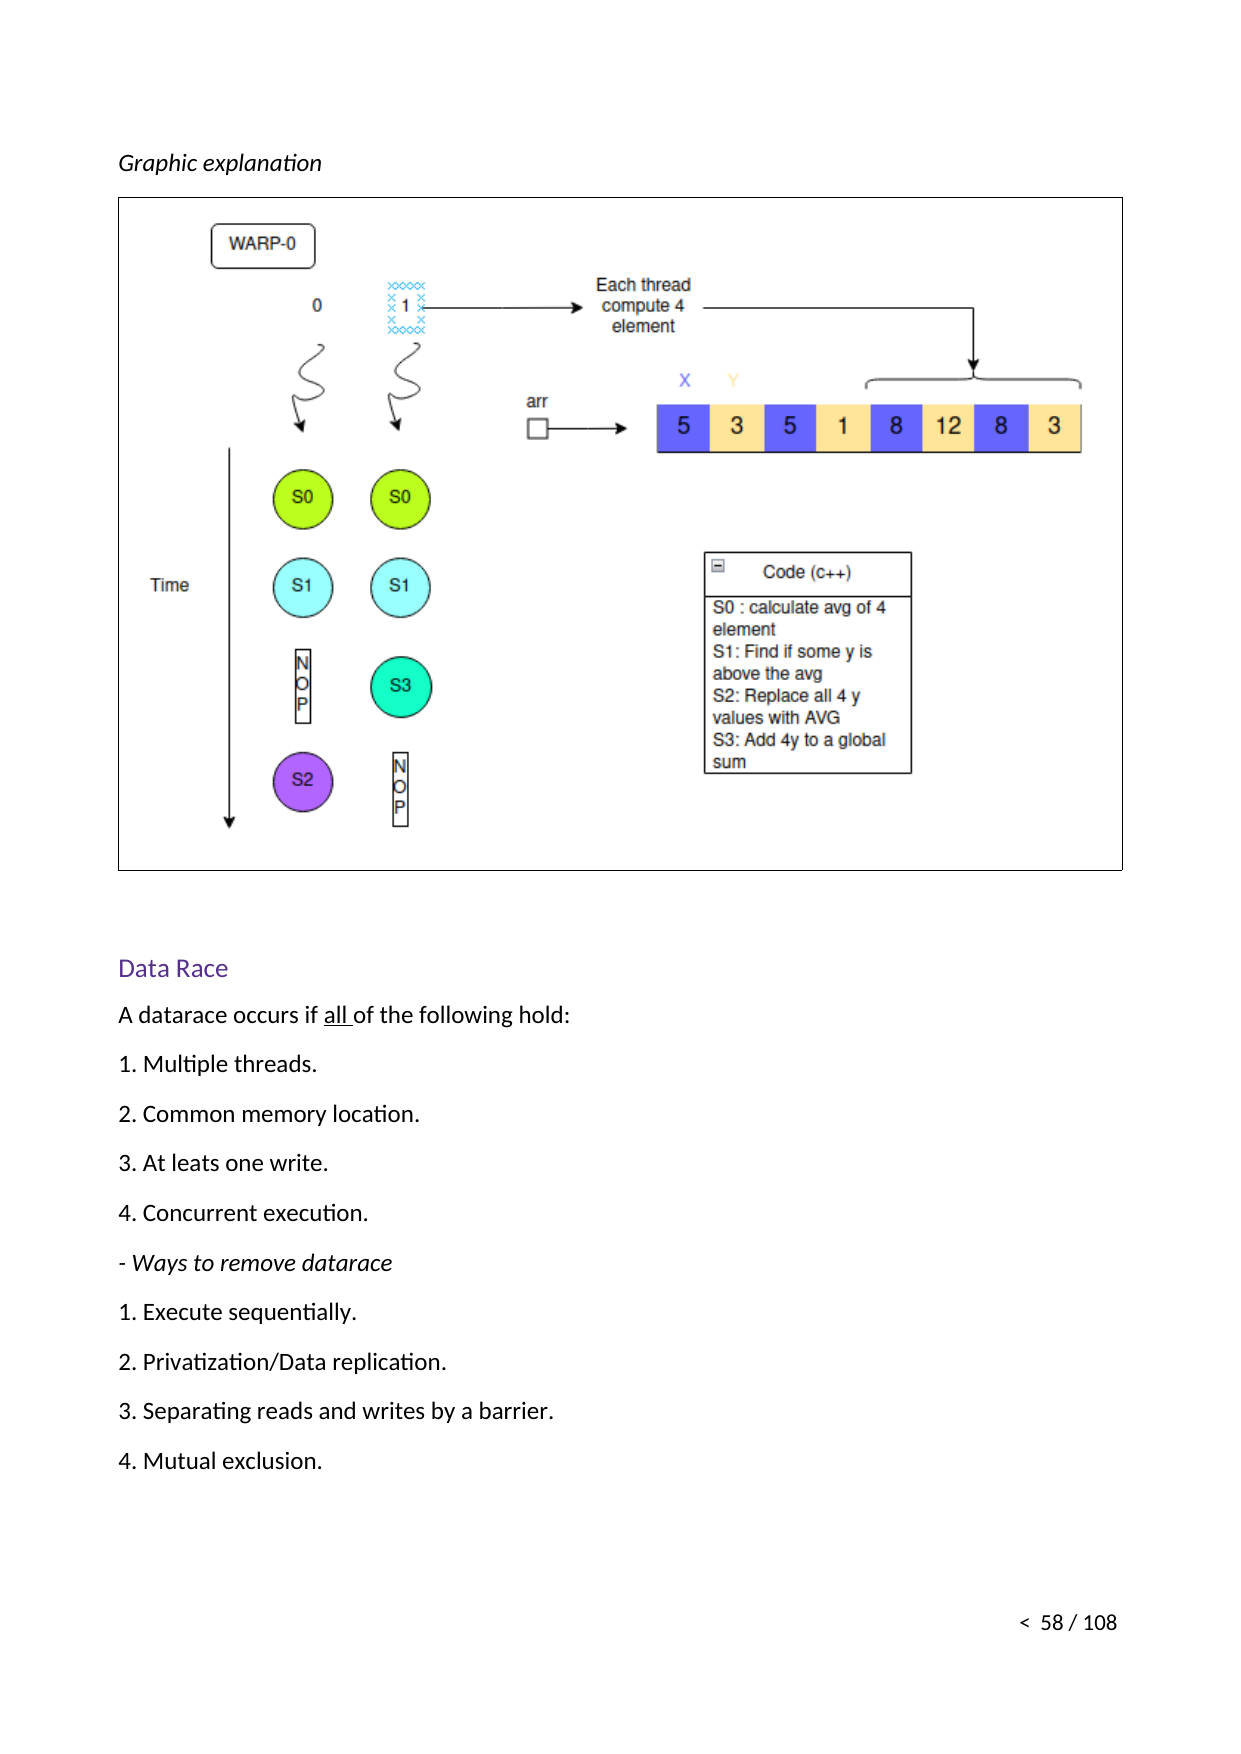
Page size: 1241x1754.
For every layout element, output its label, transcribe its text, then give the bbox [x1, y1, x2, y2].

text A datarace occurs if all of the following hold: [118, 999, 1122, 1029]
text 3. Separating reads and writes by a barrier. [118, 1396, 1122, 1426]
picture [121, 200, 1119, 867]
text Graphic explanation [118, 148, 1122, 178]
text 4. Mutual exclusion. [118, 1445, 1122, 1476]
text 1. Multiple threads. [118, 1048, 1122, 1079]
text 1. Execute sequentially. [118, 1296, 1122, 1327]
text 4. Concurrent execution. [118, 1197, 1122, 1228]
text 2. Common memory location. [118, 1098, 1122, 1128]
subtitle Data Race [118, 951, 1122, 984]
text 3. At leats one write. [118, 1148, 1122, 1178]
text 2. Privatization/Data replication. [118, 1346, 1122, 1376]
text - Ways to remove datarace [118, 1247, 1122, 1277]
